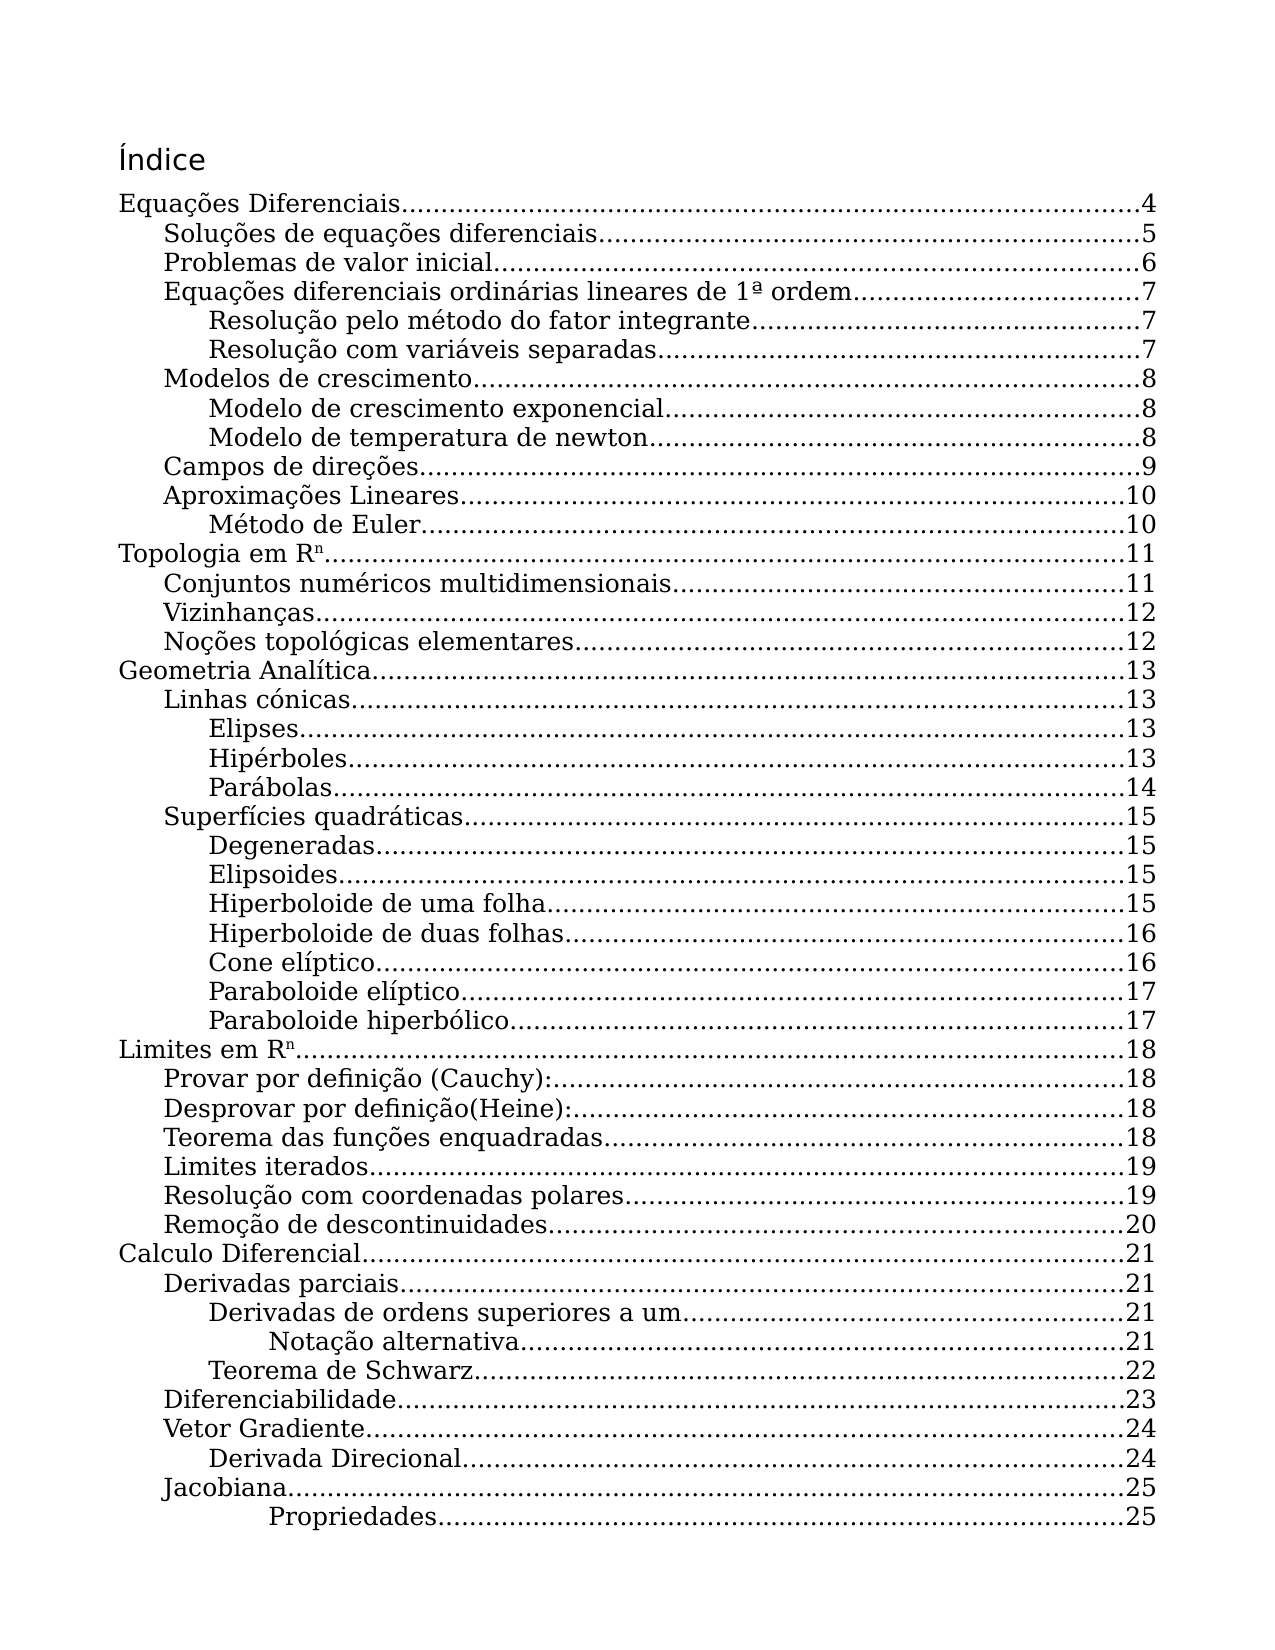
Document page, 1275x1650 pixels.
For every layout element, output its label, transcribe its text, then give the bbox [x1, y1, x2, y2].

text Vizinhanças 12 [163, 598, 1157, 627]
text Propriedades 25 [268, 1502, 1157, 1531]
text Derivadas de ordens superiores a um 21 [208, 1298, 1157, 1327]
text Jacobiana 25 [163, 1473, 1157, 1502]
text Desprovar por definição(Heine): 18 [163, 1094, 1157, 1123]
text Equações diferenciais ordinárias lineares de 1ª ordem 7 [163, 277, 1157, 306]
text Equações Diferenciais 4 [118, 189, 1157, 219]
text Topologia em Rn 11 [118, 539, 1157, 569]
text Remoção de descontinuidades 20 [163, 1210, 1157, 1239]
text Conjuntos numéricos multidimensionais 11 [163, 569, 1157, 598]
text Campos de direções 9 [163, 452, 1157, 481]
text Soluções de equações diferenciais 5 [163, 219, 1157, 248]
text Elipses 13 [208, 714, 1157, 744]
text Limites em Rn 18 [118, 1035, 1157, 1064]
text Hiperboloide de duas folhas 16 [208, 919, 1157, 948]
text Cone elíptico 16 [208, 948, 1157, 977]
text Modelo de temperatura de newton 8 [208, 423, 1157, 452]
text Teorema de Schwarz 22 [208, 1356, 1157, 1385]
text Vetor Gradiente 24 [163, 1414, 1157, 1444]
text Superfícies quadráticas 15 [163, 802, 1157, 831]
text Modelo de crescimento exponencial 8 [208, 394, 1157, 423]
text Hiperboloide de uma folha 15 [208, 889, 1157, 919]
text Aproximações Lineares 10 [163, 481, 1157, 510]
text Degeneradas 15 [208, 831, 1157, 860]
text Modelos de crescimento 8 [163, 364, 1157, 394]
text Noções topológicas elementares 12 [163, 627, 1157, 656]
text Notação alternativa 21 [268, 1327, 1157, 1356]
text Limites iterados 19 [163, 1152, 1157, 1181]
text Resolução com coordenadas polares 19 [163, 1181, 1157, 1210]
text Geometria Analítica 13 [118, 656, 1157, 685]
text Calculo Diferencial 21 [118, 1239, 1157, 1269]
text Paraboloide hiperbólico 17 [208, 1006, 1157, 1035]
text Paraboloide elíptico 17 [208, 977, 1157, 1006]
text Resolução pelo método do fator integrante 7 [208, 306, 1157, 335]
text Elipsoides 15 [208, 860, 1157, 889]
text Derivadas parciais 21 [163, 1269, 1157, 1298]
text Linhas cónicas 13 [163, 685, 1157, 714]
subtitle Índice [118, 143, 1157, 177]
text Teorema das funções enquadradas 18 [163, 1123, 1157, 1152]
text Provar por definição (Cauchy): 18 [163, 1064, 1157, 1094]
text Método de Euler 10 [208, 510, 1157, 539]
text Hipérboles 13 [208, 744, 1157, 773]
text Problemas de valor inicial 6 [163, 248, 1157, 277]
text Diferenciabilidade 23 [163, 1385, 1157, 1414]
text Parábolas 14 [208, 773, 1157, 802]
text Derivada Direcional 24 [208, 1444, 1157, 1473]
text Resolução com variáveis separadas 7 [208, 335, 1157, 364]
